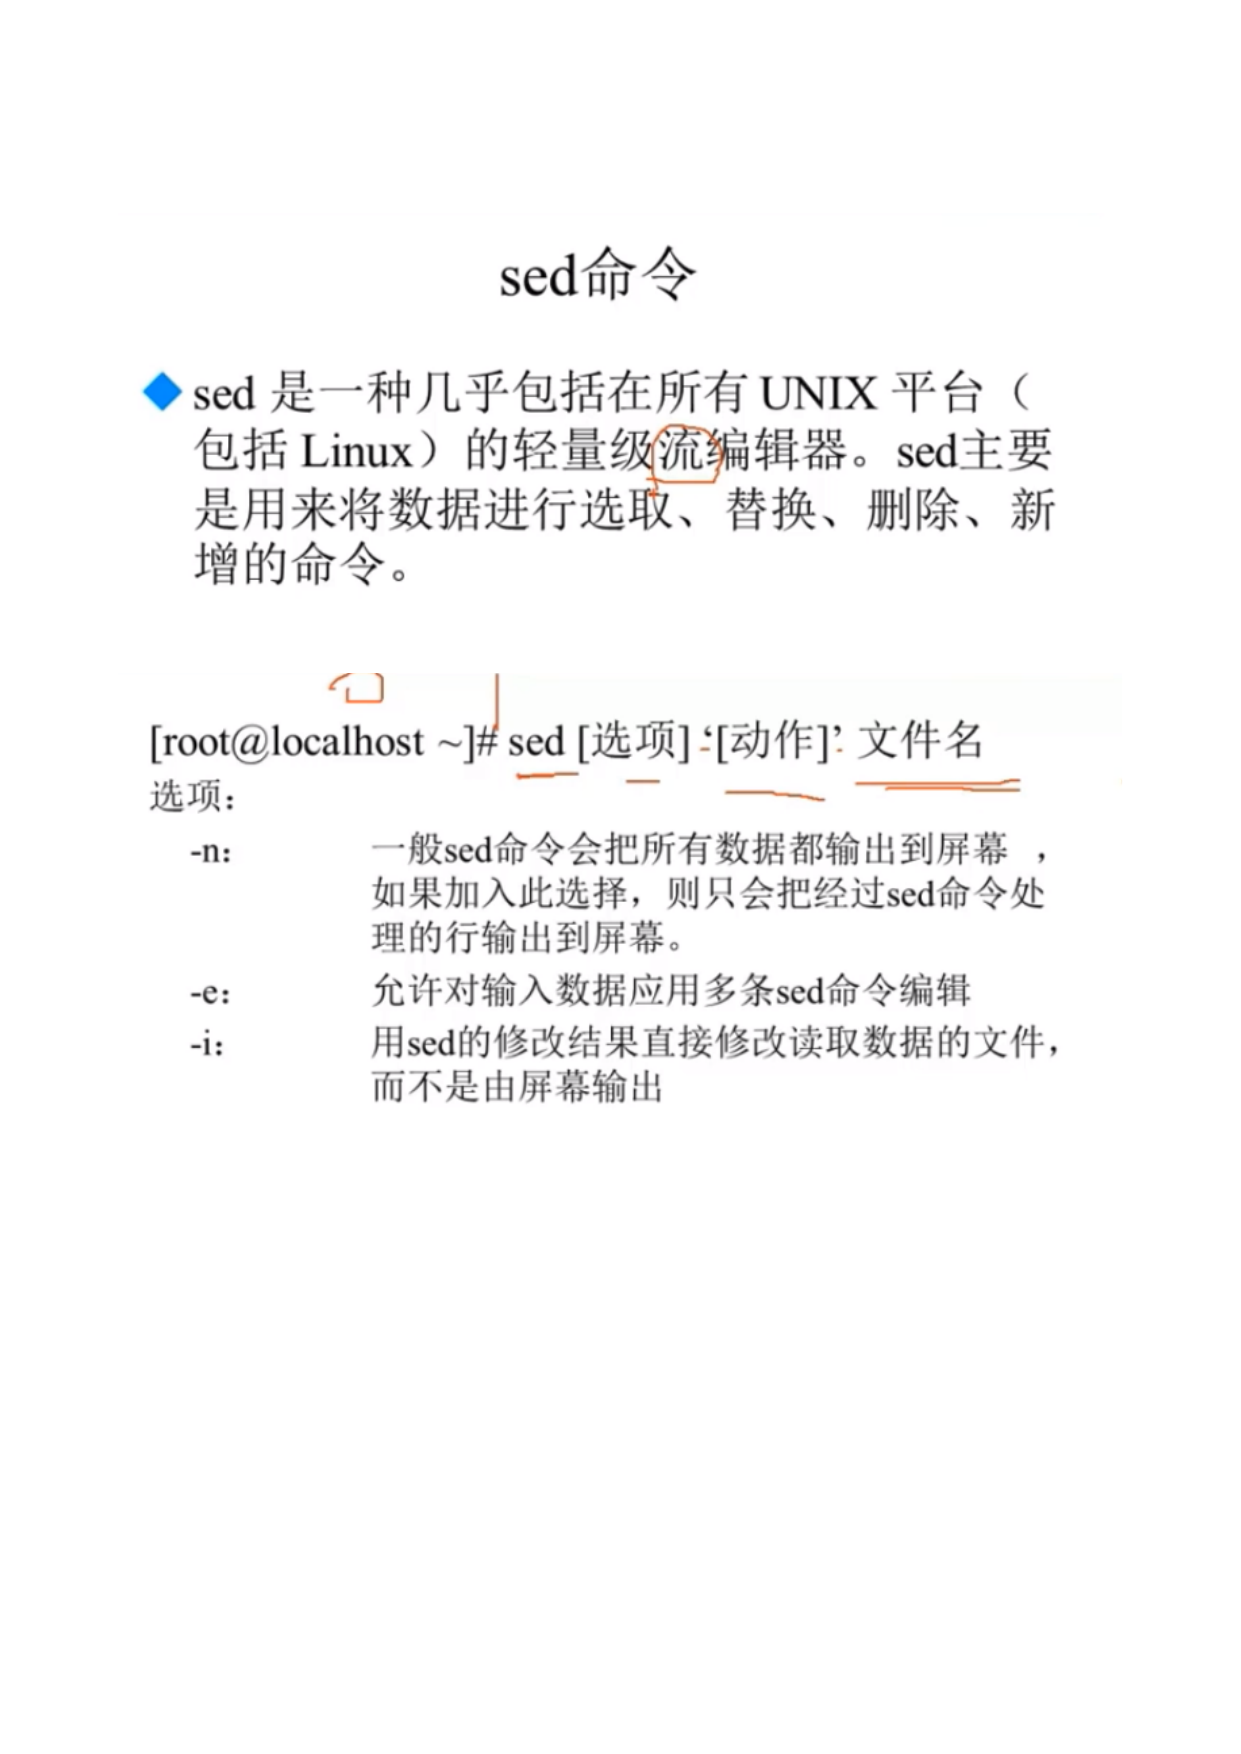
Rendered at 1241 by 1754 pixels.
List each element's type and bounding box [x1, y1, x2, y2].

picture [118, 673, 1123, 1174]
picture [118, 213, 1123, 626]
